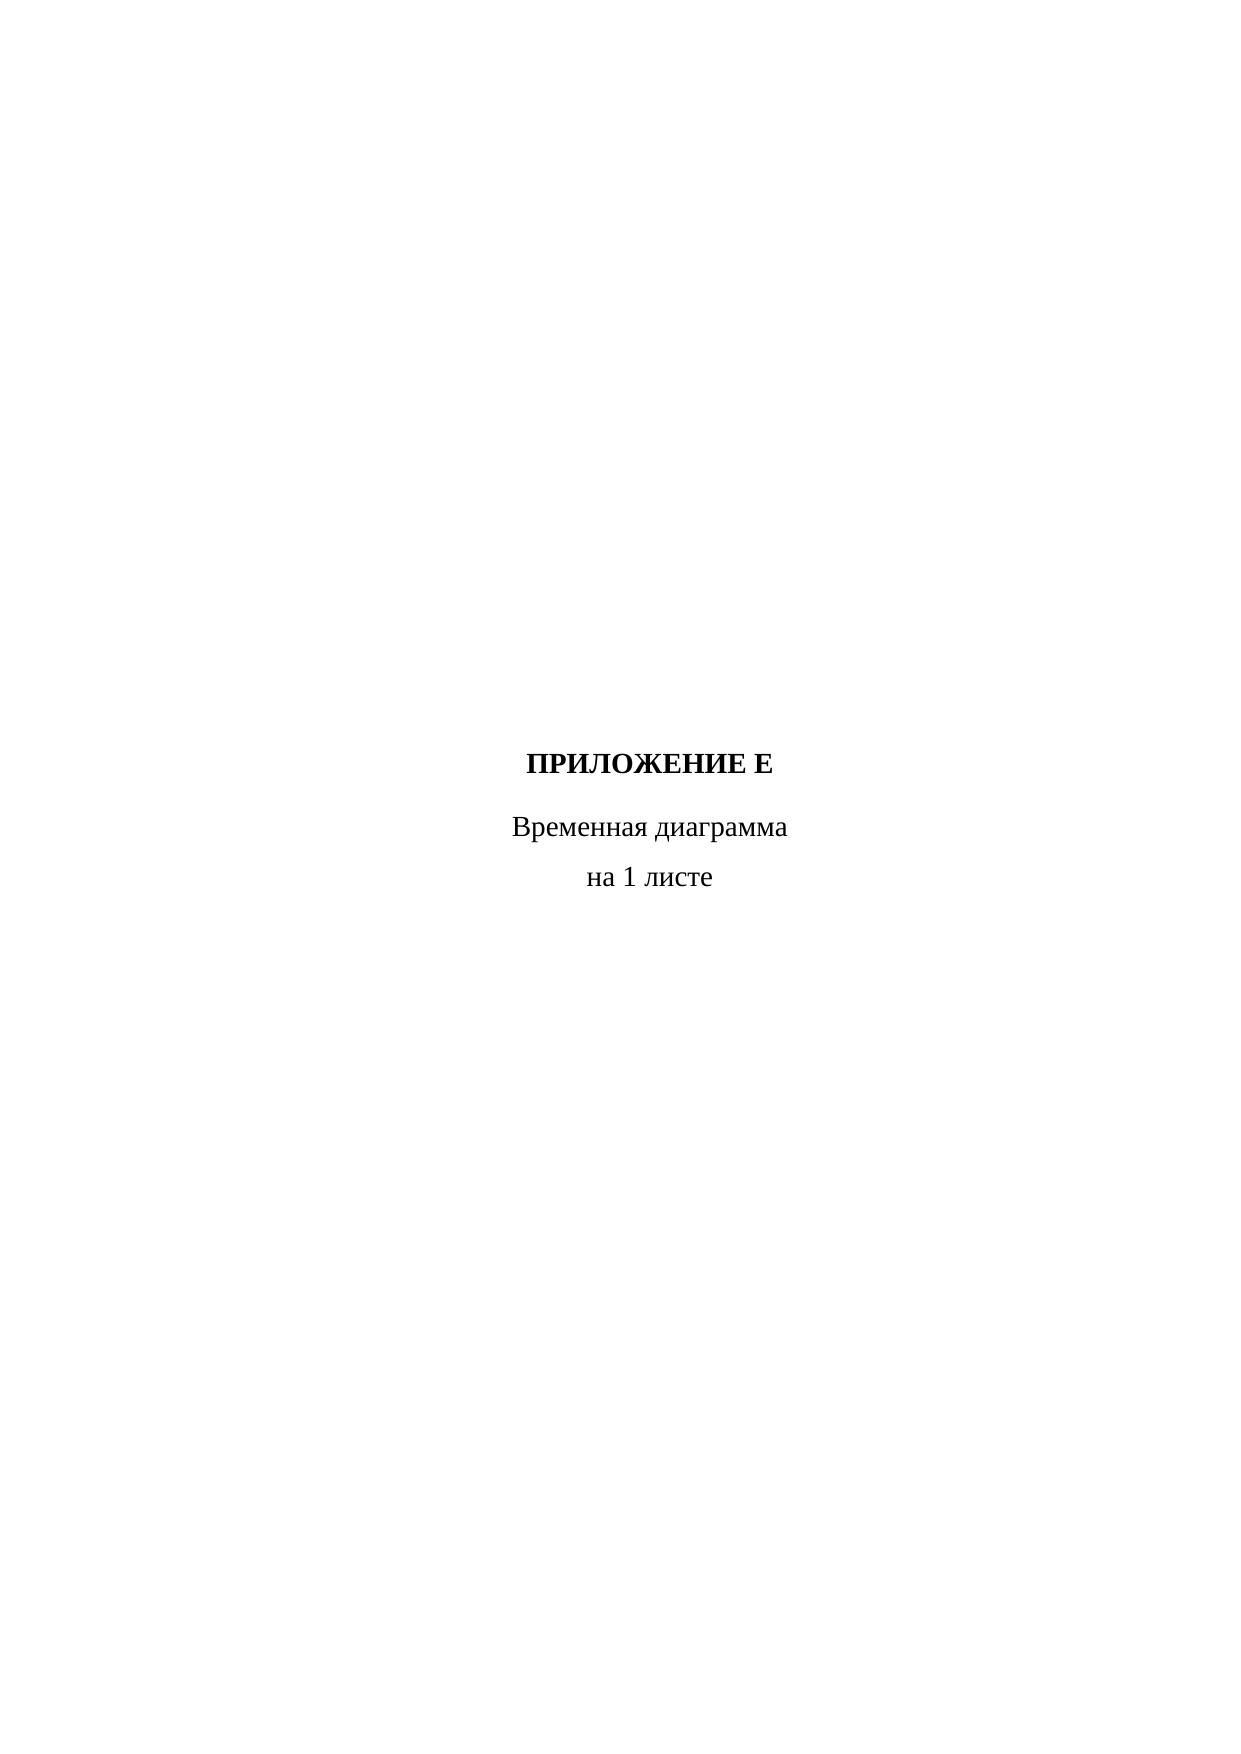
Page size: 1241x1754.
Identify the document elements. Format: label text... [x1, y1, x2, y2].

text на 1 листе [148, 859, 1152, 892]
subtitle ПРИЛОЖЕНИЕ Е [148, 746, 1152, 779]
text Временная диаграмма [148, 809, 1152, 842]
